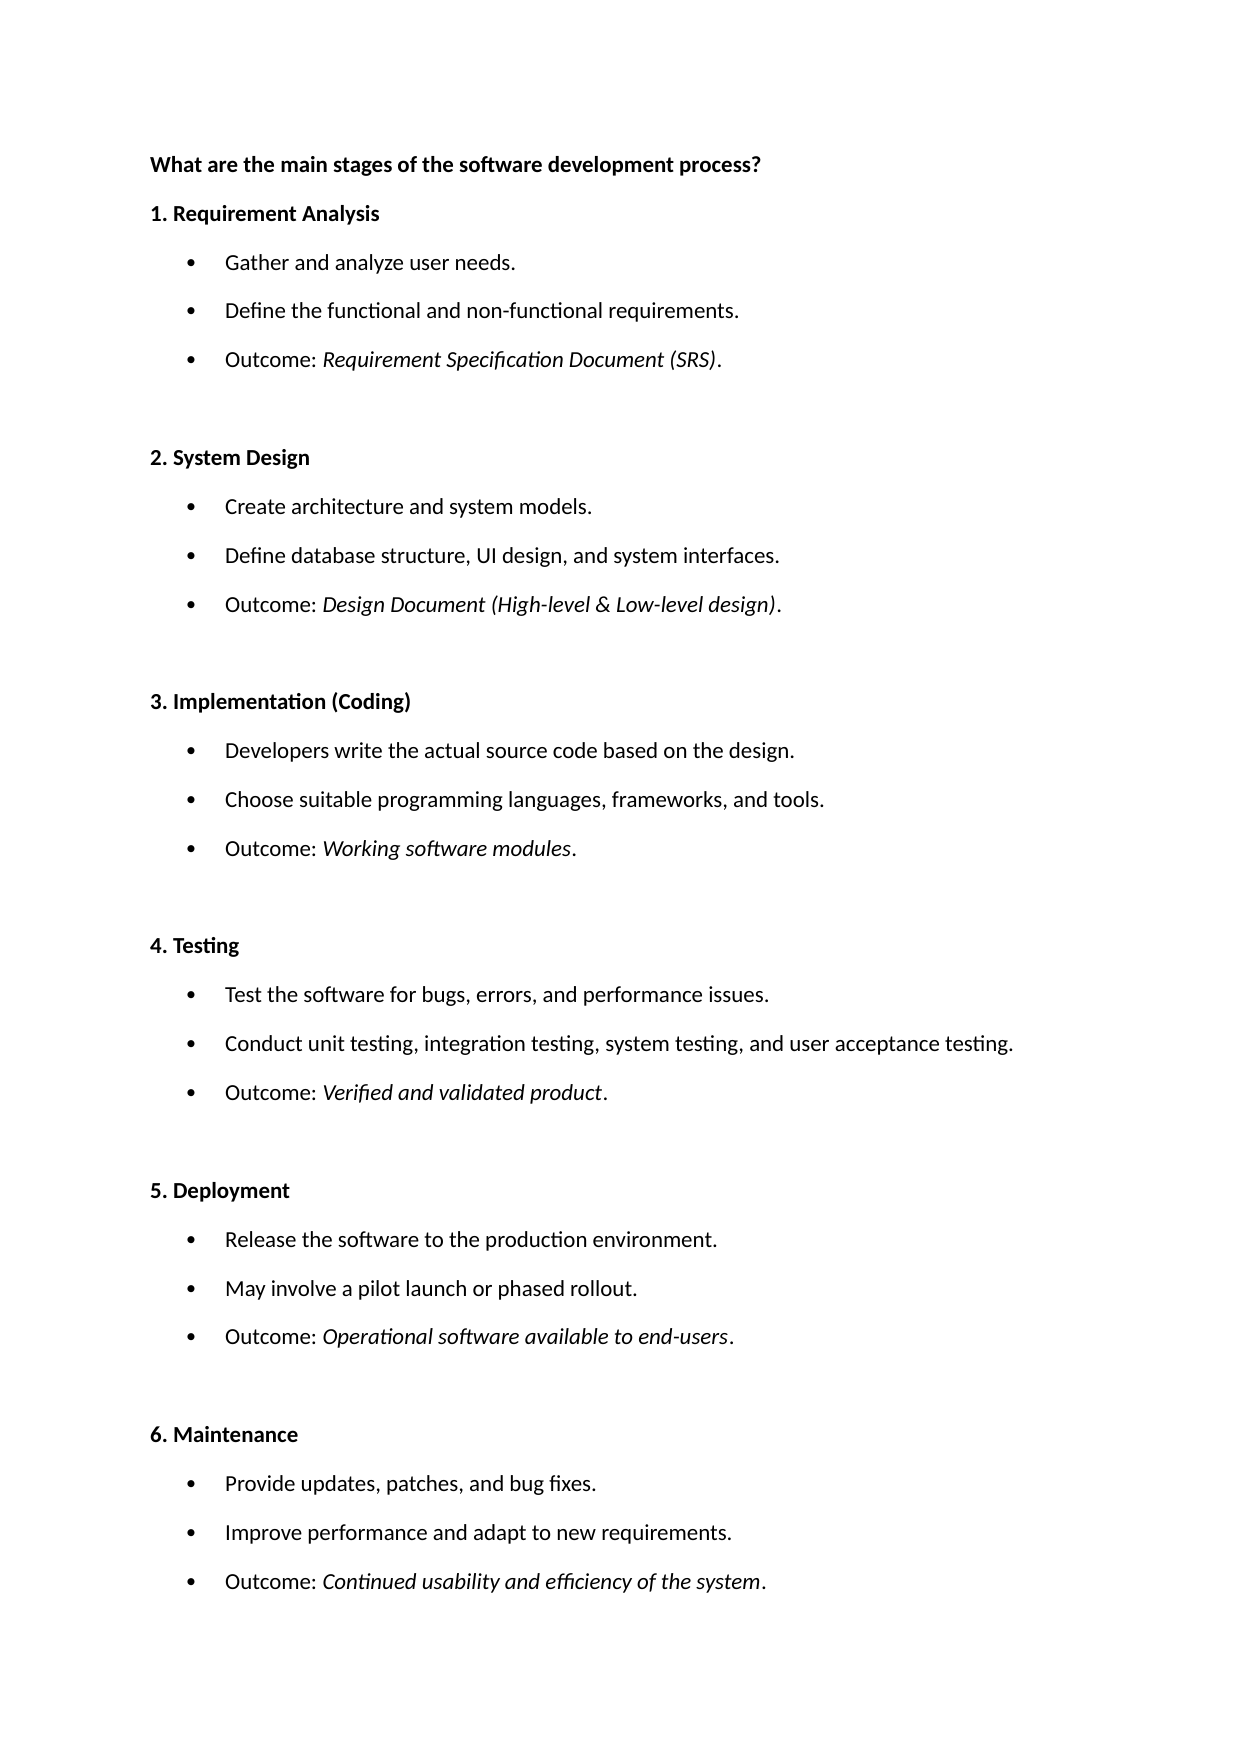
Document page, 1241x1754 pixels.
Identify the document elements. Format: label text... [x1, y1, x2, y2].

list Gather and analyze user needs. [187, 248, 1090, 276]
text 3. Implementation (Coding) [150, 687, 1090, 715]
list Create architecture and system models. [187, 492, 1090, 520]
list Improve performance and adapt to new requirements. [187, 1518, 1090, 1546]
list Outcome: Requirement Specification Document (SRS). [187, 345, 1090, 373]
list Outcome: Operational software available to end-users. [187, 1322, 1090, 1351]
text 1. Requirement Analysis [150, 199, 1090, 227]
list Conduct unit testing, integration testing, system testing, and user acceptance testing. [187, 1029, 1090, 1057]
list Release the software to the production environment. [187, 1225, 1090, 1253]
text 6. Maintenance [150, 1420, 1090, 1448]
list Choose suitable programming languages, frameworks, and tools. [187, 785, 1090, 813]
text What are the main stages of the software development process? [150, 150, 1090, 178]
list Outcome: Continued usability and efficiency of the system. [187, 1567, 1090, 1595]
list Test the software for bugs, errors, and performance issues. [187, 981, 1090, 1008]
list May involve a pilot launch or phased rollout. [187, 1274, 1090, 1302]
list Developers write the actual source code based on the design. [187, 736, 1090, 764]
text 5. Deployment [150, 1176, 1090, 1204]
list Provide updates, patches, and bug fixes. [187, 1469, 1090, 1497]
list Define database structure, UI design, and system interfaces. [187, 541, 1090, 569]
list Define the functional and non-functional requirements. [187, 297, 1090, 324]
list Outcome: Verified and validated product. [187, 1078, 1090, 1106]
list Outcome: Design Document (High-level & Low-level design). [187, 590, 1090, 618]
list Outcome: Working software modules. [187, 834, 1090, 862]
text 4. Testing [150, 932, 1090, 960]
text 2. System Design [150, 443, 1090, 471]
